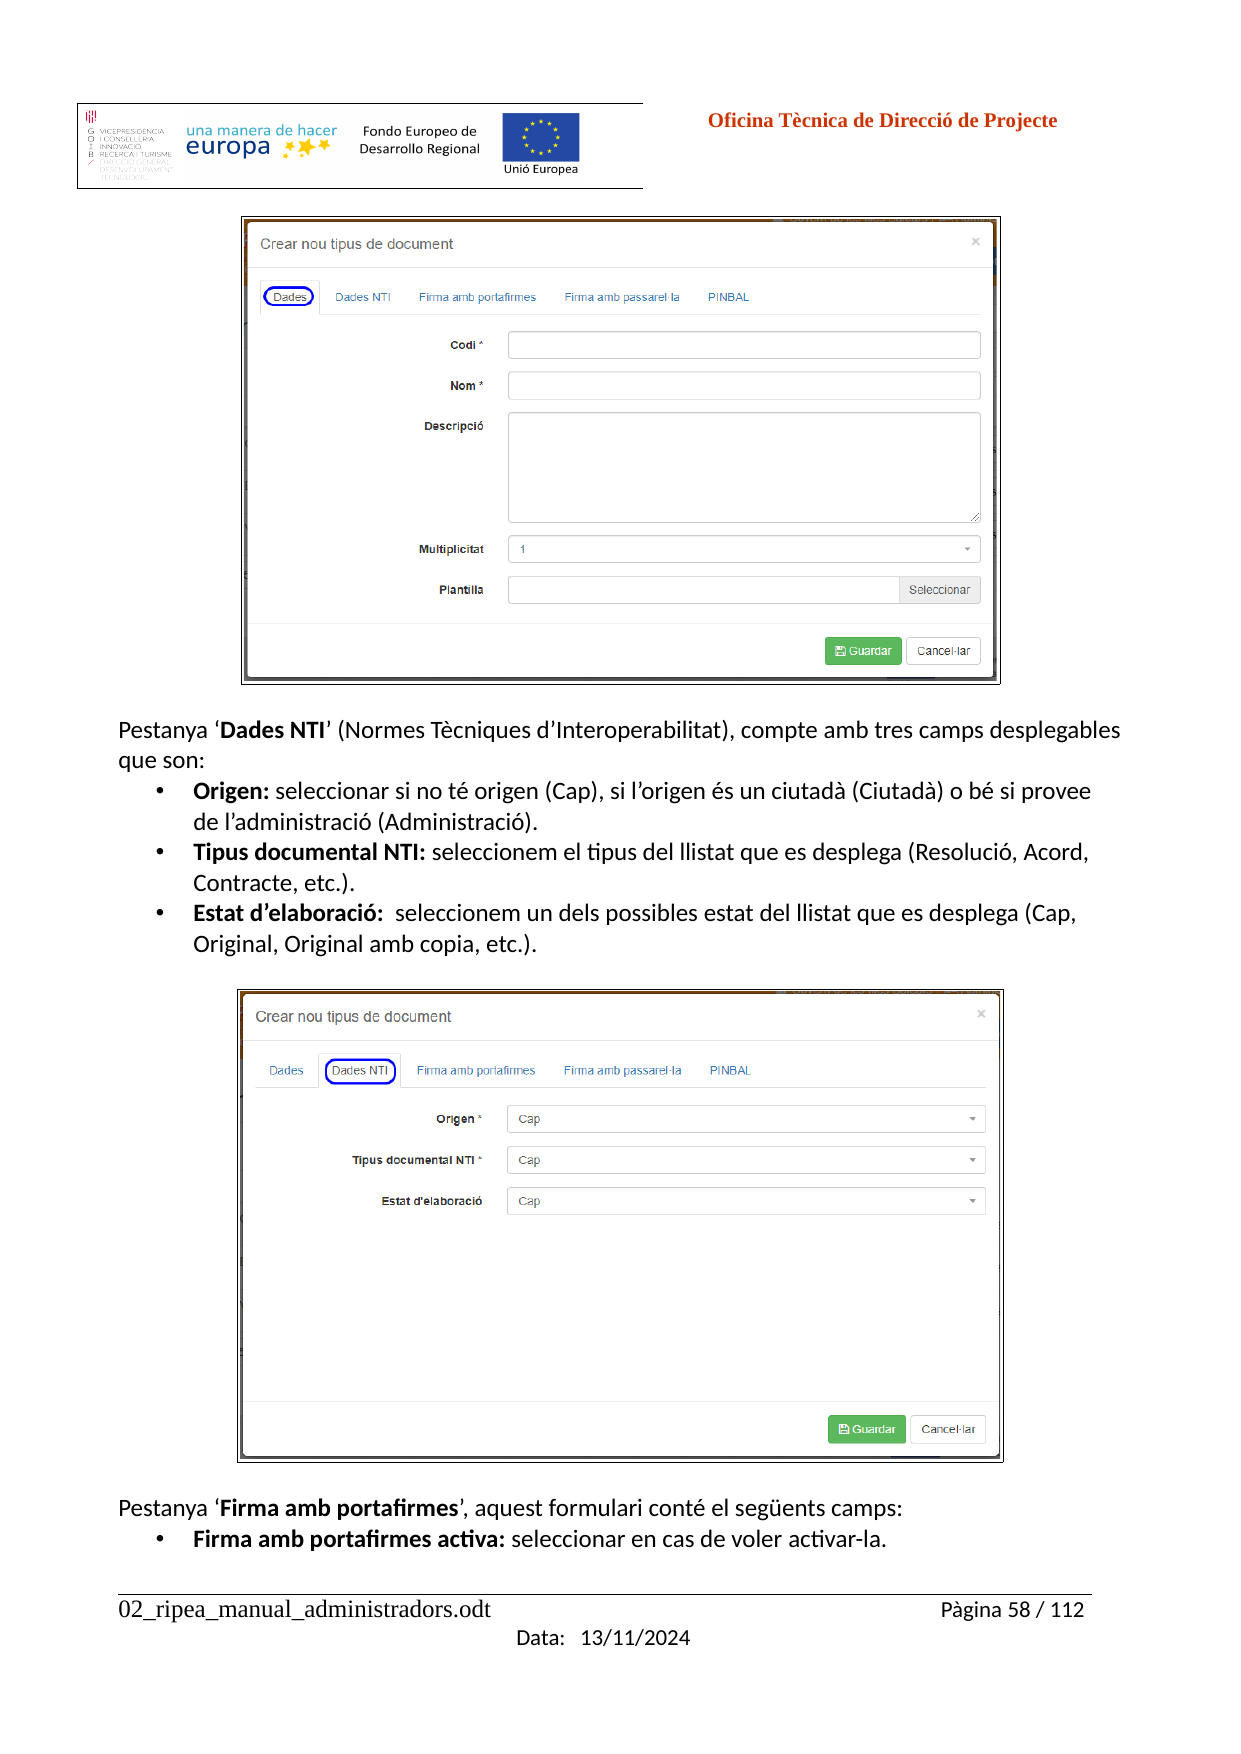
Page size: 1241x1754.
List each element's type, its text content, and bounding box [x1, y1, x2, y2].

text Pestanya ‘Dades NTI’ (Normes Tècniques d’Interoperabilitat), compte amb tres camps desplegables que son: [118, 714, 1122, 775]
list Firma amb portafirmes activa: seleccionar en cas de voler activar-la. [156, 1523, 1122, 1553]
picture [184, 108, 585, 182]
picture [243, 219, 997, 681]
picture [82, 108, 178, 182]
list Tipus documental NTI: seleccionem el tipus del llistat que es desplega (Resolució, Acord, Contracte, etc.). [156, 836, 1122, 897]
list Origen: seleccionar si no té origen (Cap), si l’origen és un ciutadà (Ciutadà) o bé si provee de l’administració (Administració). [156, 775, 1122, 836]
text Pestanya ‘Firma amb portafirmes’, aquest formulari conté el següents camps: [118, 1492, 1122, 1523]
picture [240, 991, 1001, 1459]
list Estat d’elaboració: seleccionem un dels possibles estat del llistat que es desplega (Cap, Original, Original amb copia, etc.). [156, 897, 1122, 958]
